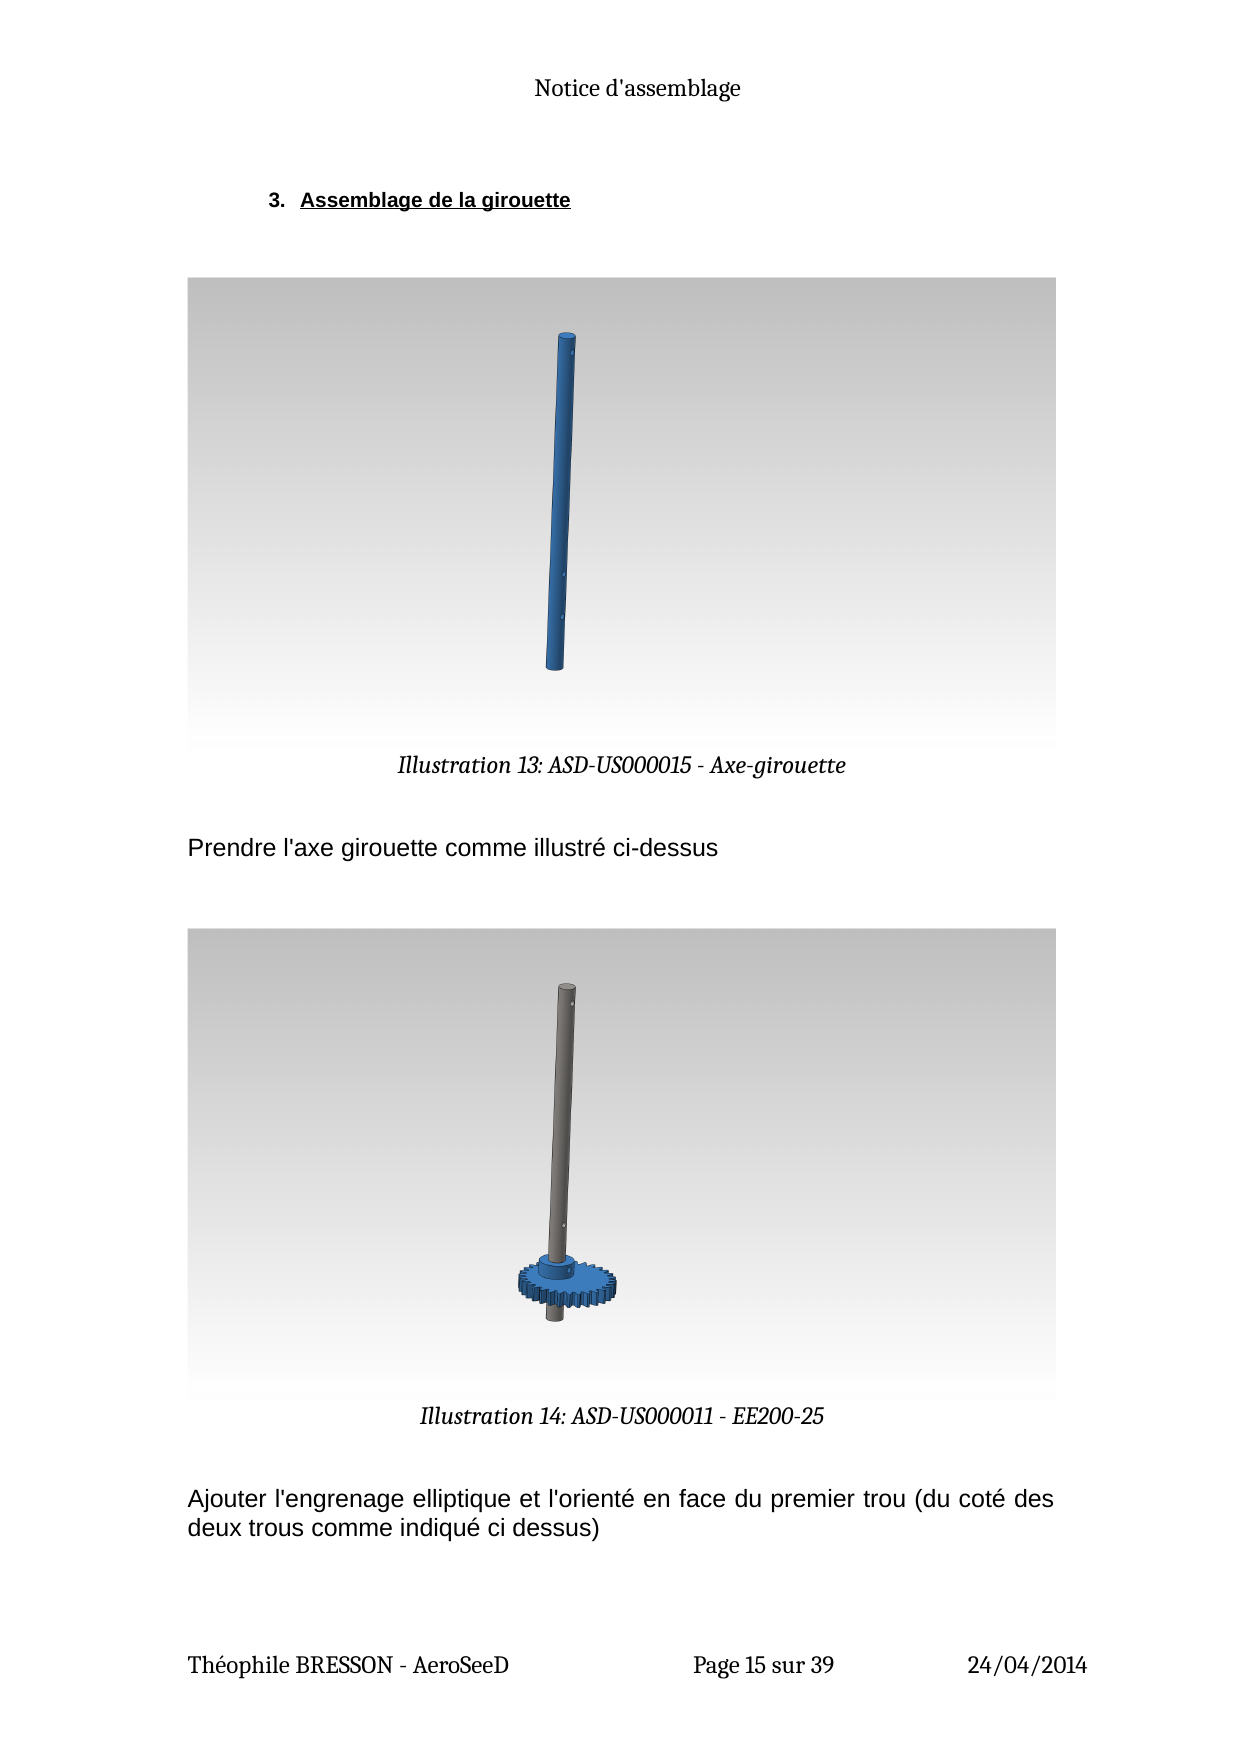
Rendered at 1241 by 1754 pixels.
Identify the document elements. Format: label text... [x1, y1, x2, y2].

text Prendre l'axe girouette comme illustré ci-dessus [187, 833, 1056, 862]
picture [187, 928, 1056, 1402]
picture [187, 277, 1056, 751]
text Ajouter l'engrenage elliptique et l'orienté en face du premier trou (du coté des deux trous comme indiqué ci dessus) [187, 1484, 1056, 1542]
text Illustration 13: ASD-US000015 - Axe-girouette [187, 751, 1056, 780]
text Illustration 14: ASD-US000011 - EE200-25 [187, 1402, 1056, 1430]
subtitle Assemblage de la girouette [262, 187, 1056, 211]
